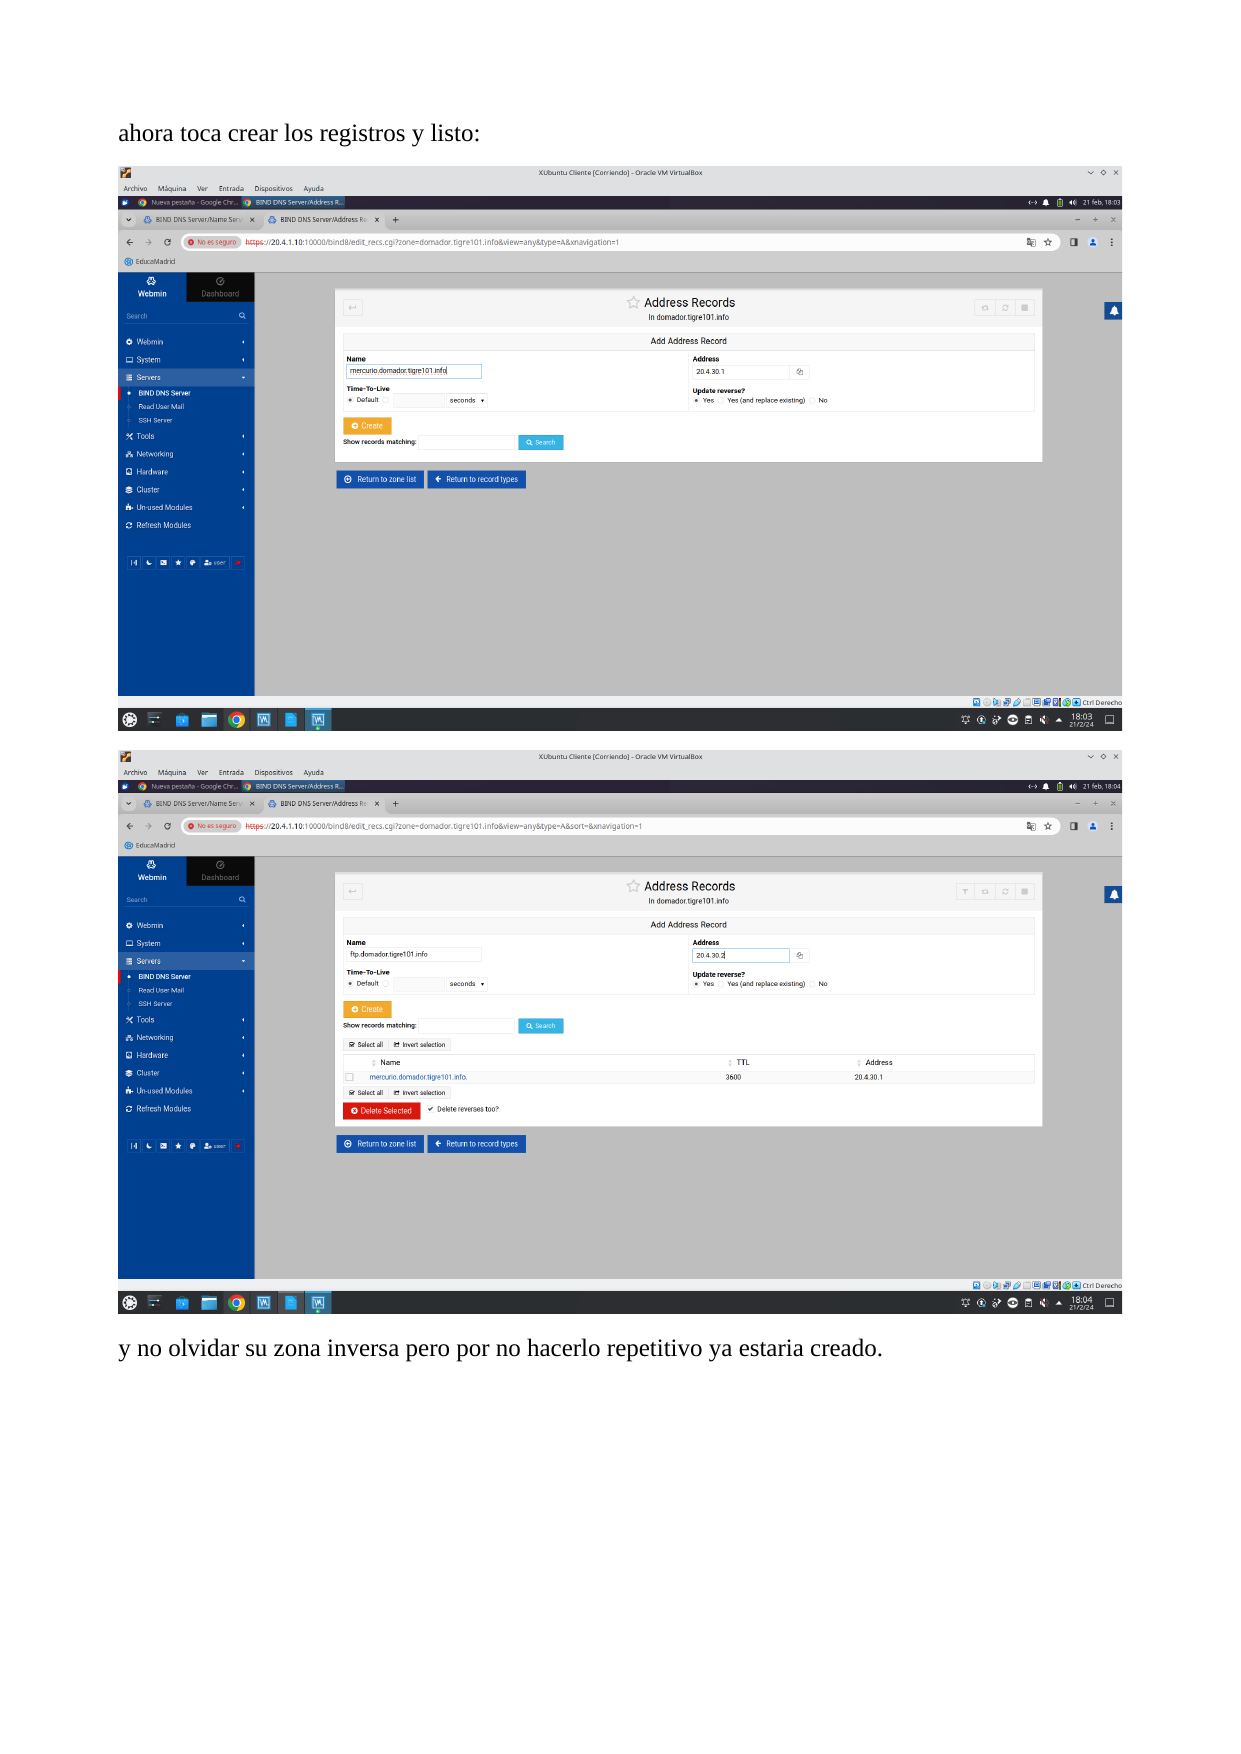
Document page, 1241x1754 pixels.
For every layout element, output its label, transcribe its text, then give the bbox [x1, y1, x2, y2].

picture [118, 165, 1123, 731]
text y no olvidar su zona inversa pero por no hacerlo repetitivo ya estaria creado. [118, 1333, 1122, 1362]
picture [118, 749, 1123, 1314]
text ahora toca crear los registros y listo: [118, 118, 1122, 147]
